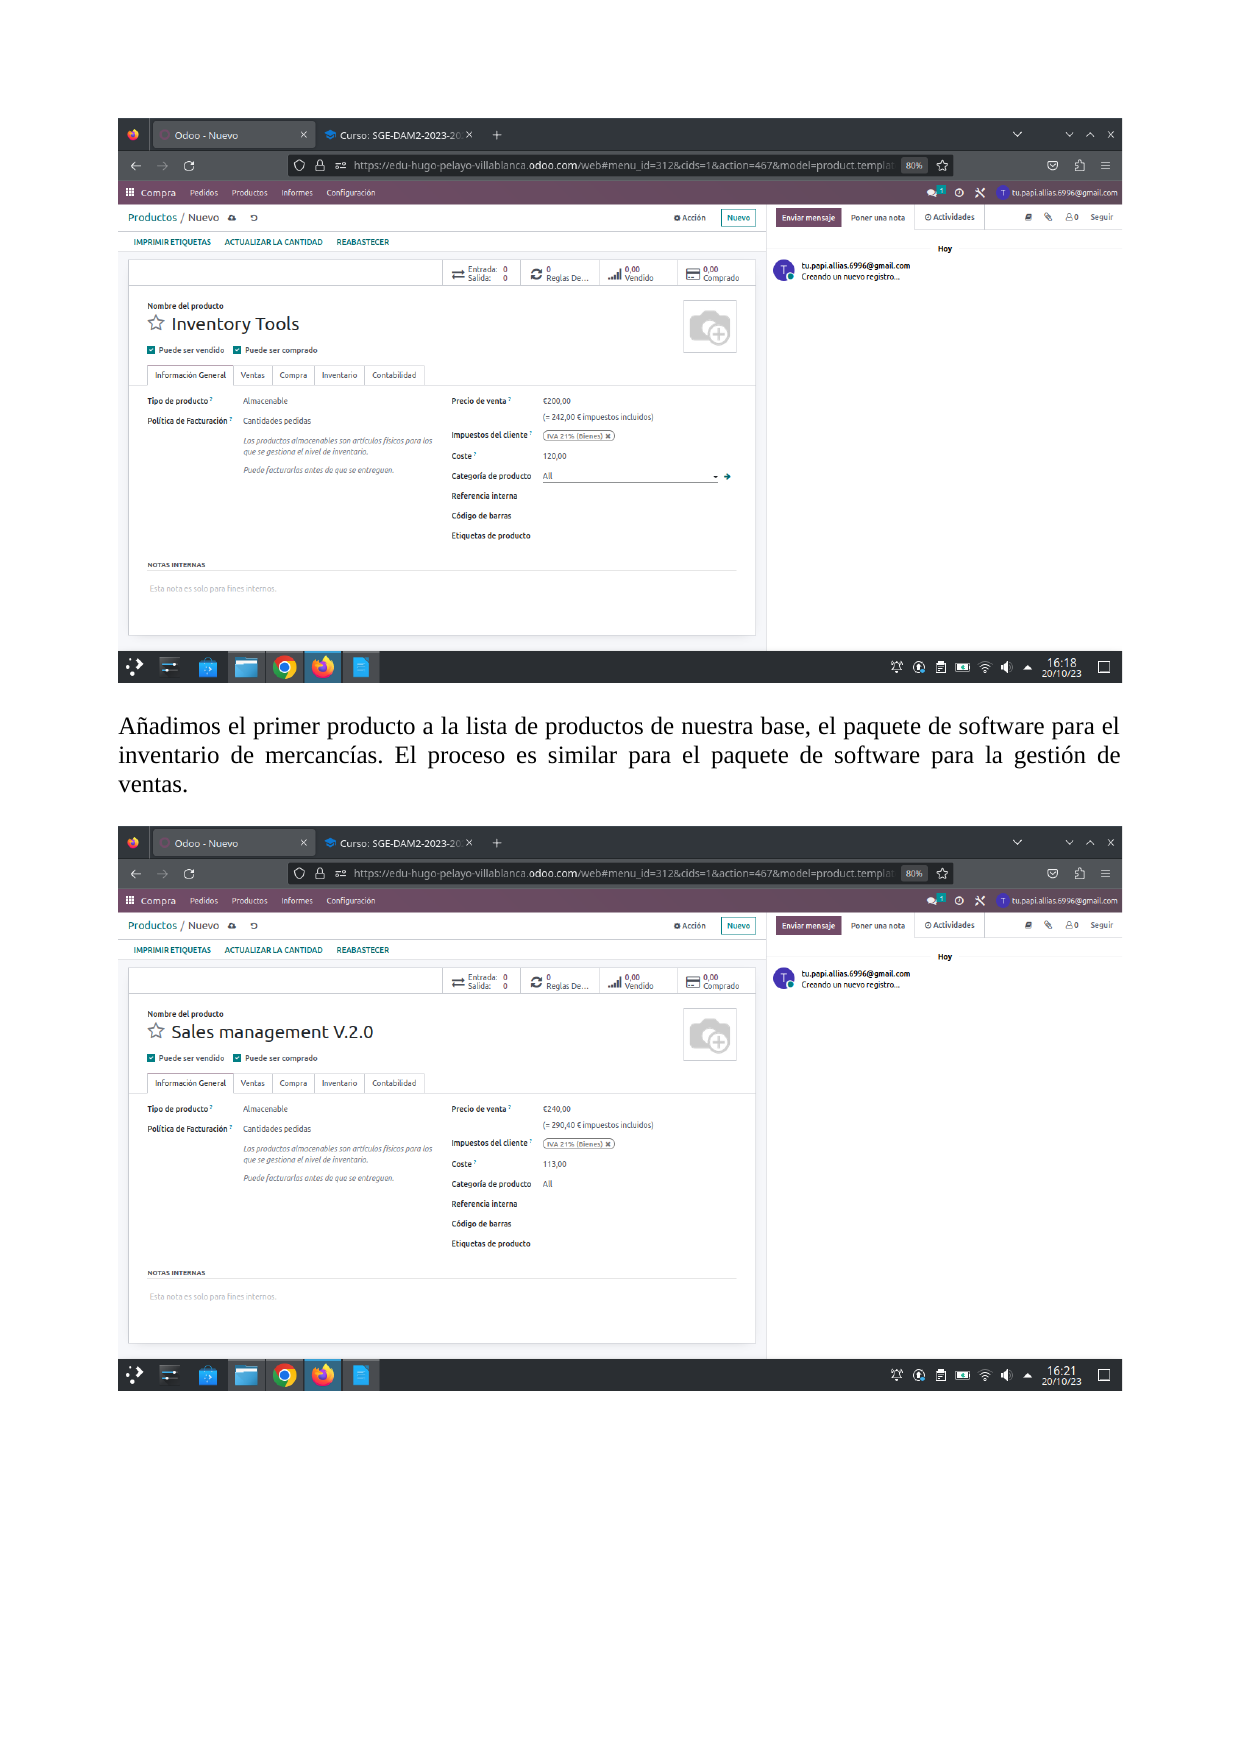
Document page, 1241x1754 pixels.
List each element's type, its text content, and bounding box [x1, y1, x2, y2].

text Añadimos el primer producto a la lista de productos de nuestra base, el paquete de software para el inventario de mercancías. El proceso es similar para el paquete de software para la gestión de ventas. [118, 711, 1122, 797]
picture [118, 118, 1123, 683]
picture [118, 826, 1123, 1391]
